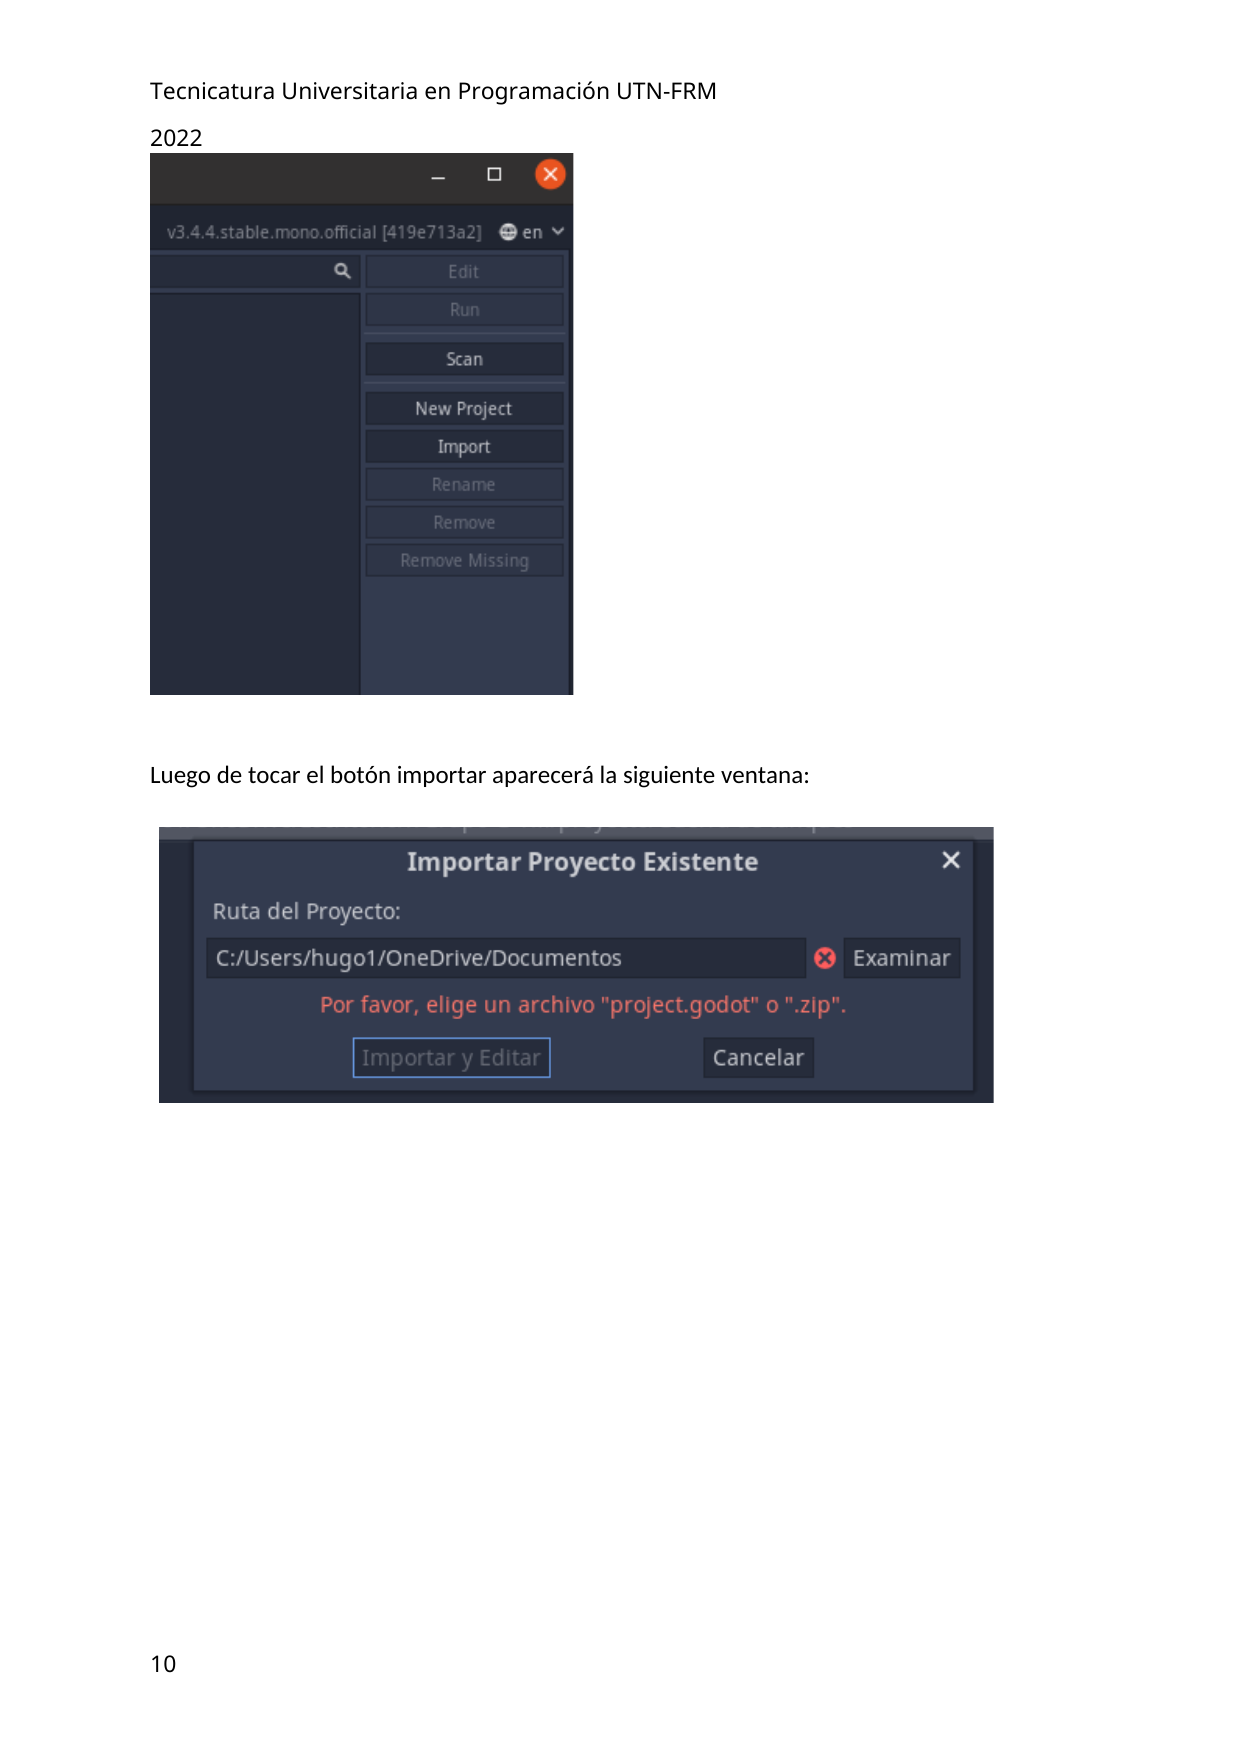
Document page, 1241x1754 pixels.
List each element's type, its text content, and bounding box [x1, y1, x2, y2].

text Luego de tocar el botón importar aparecerá la siguiente ventana: [150, 759, 1090, 789]
picture [159, 827, 994, 1103]
